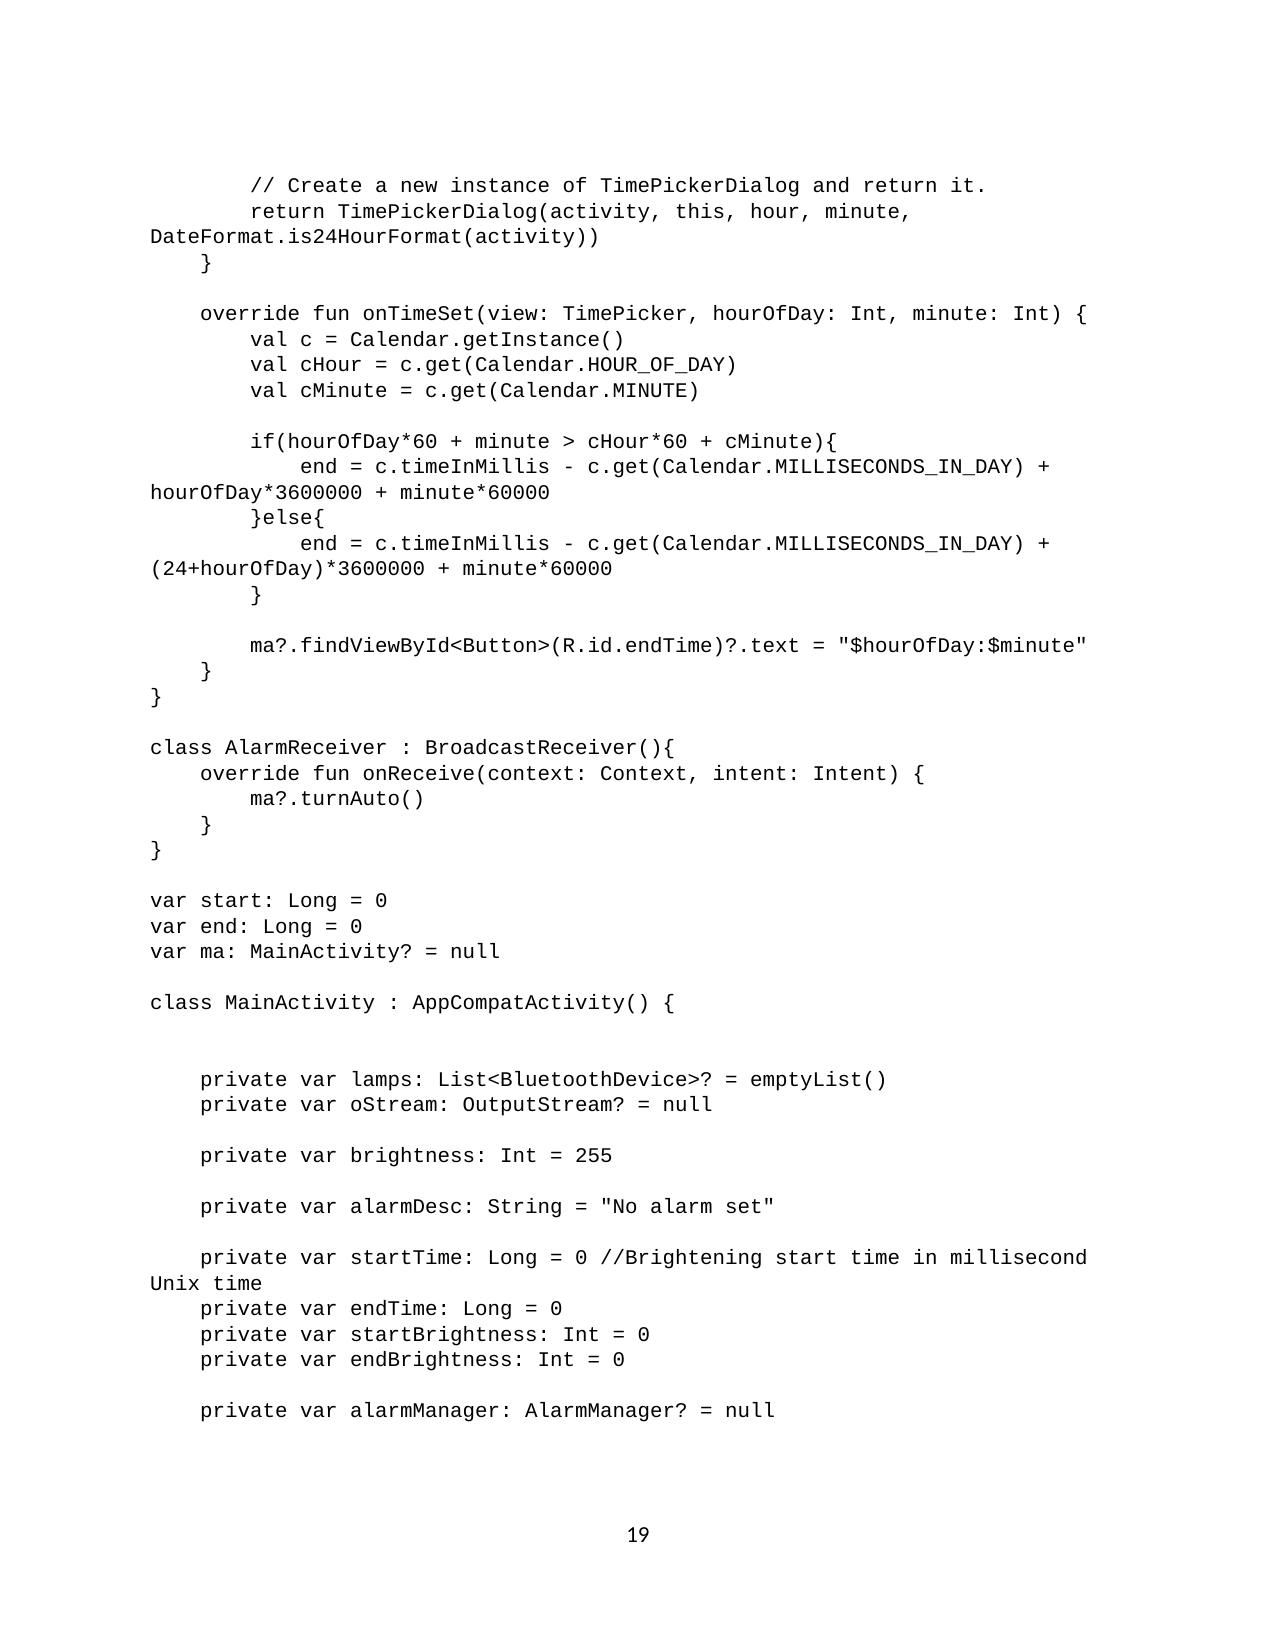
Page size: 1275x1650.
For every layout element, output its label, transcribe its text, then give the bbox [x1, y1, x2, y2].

text private var alarmManager: AlarmManager? = null [150, 1401, 1125, 1424]
text private var alarmDesc: String = "No alarm set" [150, 1196, 1125, 1220]
text private var lamps: List<BluetoothDevice>? = emptyList() [150, 1069, 1125, 1092]
text private var endTime: Long = 0 [150, 1298, 1125, 1322]
text class MainActivity : AppCompatActivity() { [150, 992, 1125, 1016]
text } [150, 813, 1125, 837]
text var start: Long = 0 [150, 890, 1125, 914]
text } [150, 584, 1125, 607]
text var ma: MainActivity? = null [150, 941, 1125, 965]
text val cMinute = c.get(Calendar.MINUTE) [150, 380, 1125, 403]
text ma?.turnAuto() [150, 788, 1125, 812]
text } [150, 839, 1125, 863]
text end = c.timeInMillis - c.get(Calendar.MILLISECONDS_IN_DAY) + (24+hourOfDay)*3600000 + minute*60000 [150, 533, 1125, 582]
text private var endBrightness: Int = 0 [150, 1349, 1125, 1373]
text val cHour = c.get(Calendar.HOUR_OF_DAY) [150, 354, 1125, 378]
text }else{ [150, 507, 1125, 531]
text if(hourOfDay*60 + minute > cHour*60 + cMinute){ [150, 431, 1125, 454]
text } [150, 686, 1125, 709]
text override fun onReceive(context: Context, intent: Intent) { [150, 762, 1125, 786]
text var end: Long = 0 [150, 916, 1125, 939]
text // Create a new instance of TimePickerDialog and return it. [150, 176, 1125, 199]
text private var startBrightness: Int = 0 [150, 1324, 1125, 1348]
text val c = Calendar.getInstance() [150, 329, 1125, 352]
text private var oStream: OutputStream? = null [150, 1094, 1125, 1118]
text ma?.findViewById<Button>(R.id.endTime)?.text = "$hourOfDay:$minute" [150, 635, 1125, 658]
text end = c.timeInMillis - c.get(Calendar.MILLISECONDS_IN_DAY) + hourOfDay*3600000 + minute*60000 [150, 456, 1125, 505]
text return TimePickerDialog(activity, this, hour, minute, DateFormat.is24HourFormat(activity)) [150, 201, 1125, 250]
text private var brightness: Int = 255 [150, 1145, 1125, 1169]
text } [150, 252, 1125, 276]
text } [150, 660, 1125, 684]
text class AlarmReceiver : BroadcastReceiver(){ [150, 737, 1125, 761]
text private var startTime: Long = 0 //Brightening start time in millisecond Unix time [150, 1247, 1125, 1297]
text override fun onTimeSet(view: TimePicker, hourOfDay: Int, minute: Int) { [150, 303, 1125, 327]
